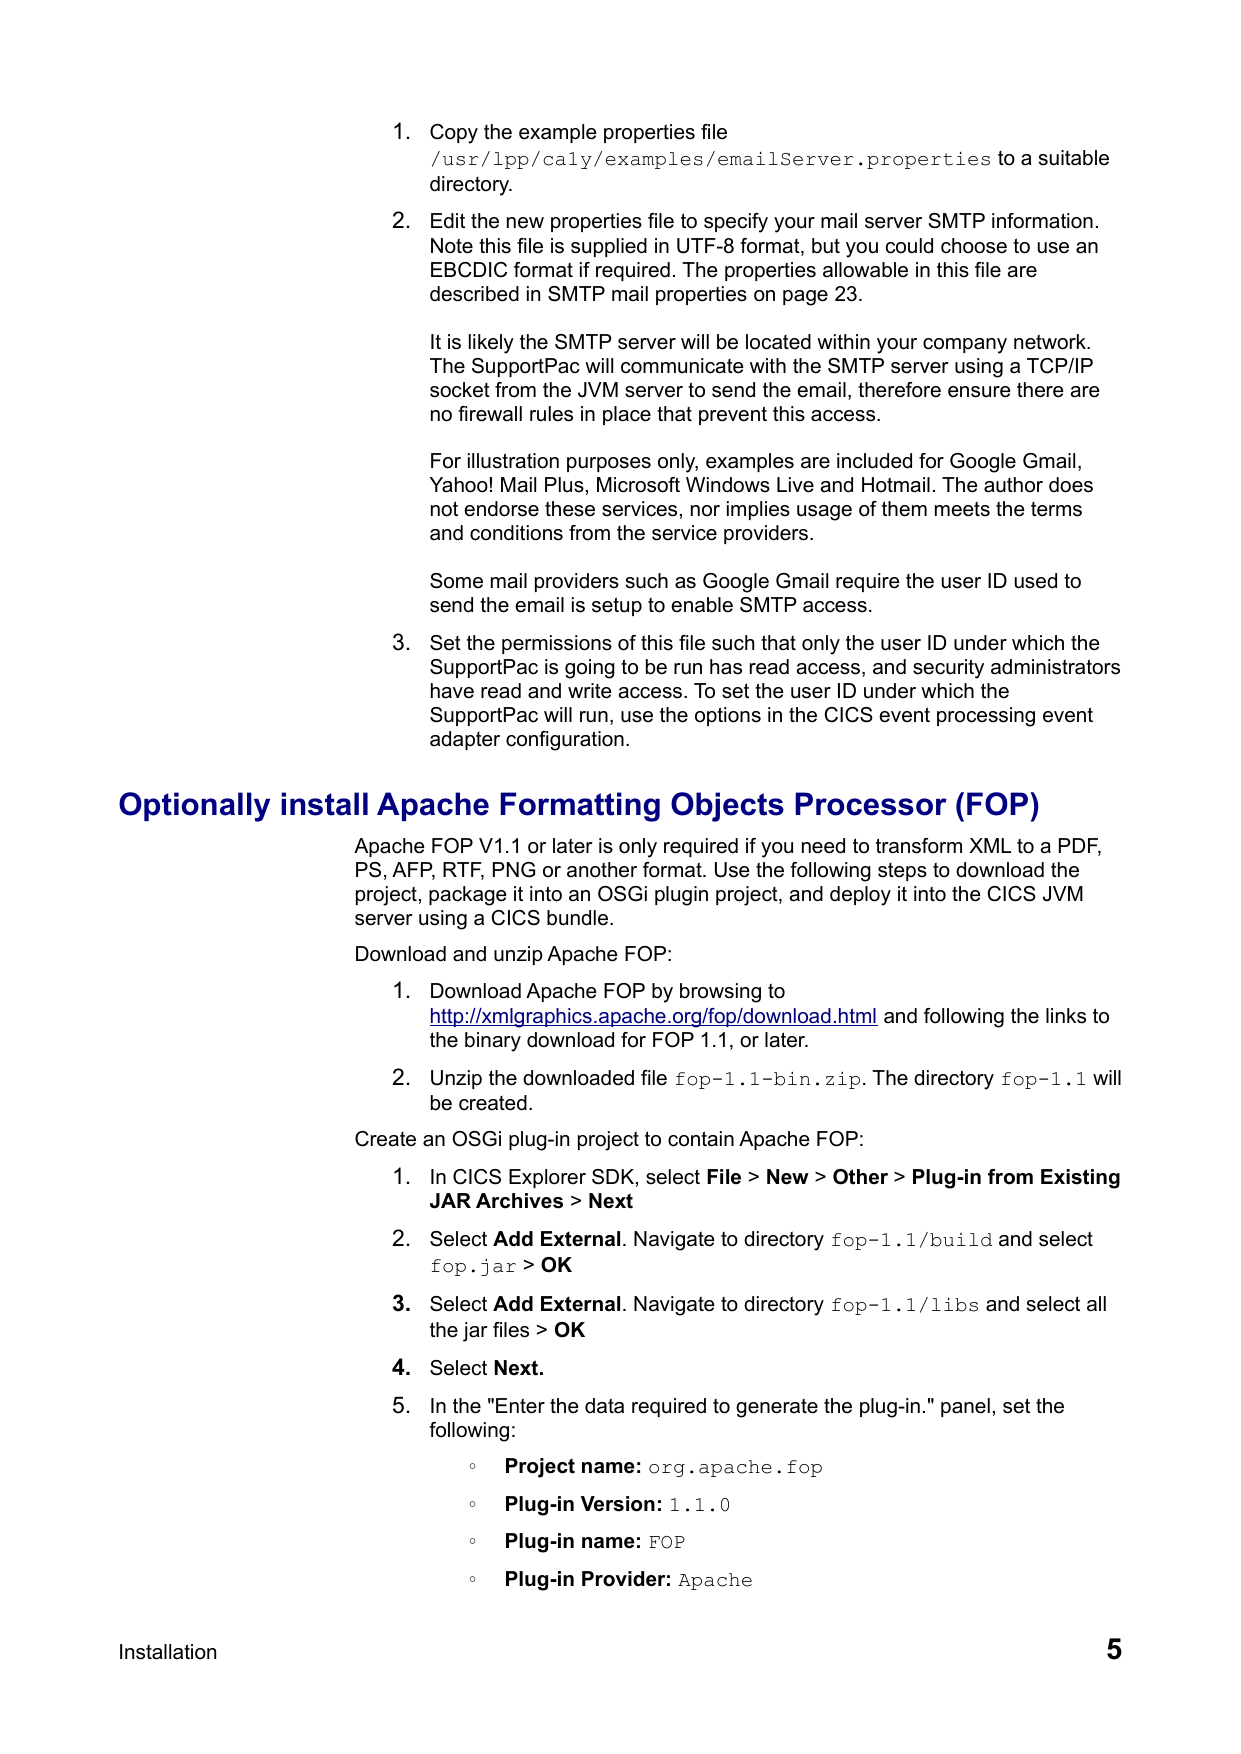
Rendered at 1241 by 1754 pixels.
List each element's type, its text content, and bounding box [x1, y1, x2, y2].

list Unzip the downloaded file fop-1.1-bin.zip. The directory fop-1.1 will be created. [392, 1063, 1122, 1115]
list Download Apache FOP by browsing to http://xmlgraphics.apache.org/fop/download.html and following the links to the binary download for FOP 1.1, or later. [392, 977, 1122, 1052]
subtitle Optionally install Apache Formatting Objects Processor (FOP) [118, 786, 1122, 822]
list Select Add External. Navigate to directory fop-1.1/build and select fop.jar > OK [392, 1225, 1122, 1278]
list In CICS Explorer SDK, select File > New > Other > Plug-in from Existing JAR Archives > Next [392, 1163, 1122, 1213]
list Project name: org.apache.fop [467, 1454, 1122, 1479]
text Apache FOP V1.1 or later is only required if you need to transform XML to a PDF, PS, AFP, RTF, PNG or another format. Use the following steps to download the project, package it into an OSGi plugin project, and deploy it into the CICS JVM server using a CICS bundle. [354, 834, 1122, 930]
list Copy the example properties file /usr/lpp/ca1y/examples/emailServer.properties to a suitable directory. [392, 118, 1122, 196]
list Select Add External. Navigate to directory fop-1.1/libs and select all the jar files > OK [392, 1290, 1122, 1342]
list Plug-in Provider: Apache [467, 1567, 1122, 1592]
list Set the permissions of this file such that only the user ID under which the SupportPac is going to be run has read access, and security administrators have read and write access. To set the user ID under which the SupportPac will run, use the options in the CICS event processing event adapter configuration. [392, 629, 1122, 751]
list Plug-in Version: 1.1.0 [467, 1491, 1122, 1517]
text Download and unzip Apache FOP: [354, 942, 1122, 966]
list Select Next. [392, 1353, 1122, 1380]
list Edit the new properties file to specify your mail server SMTP information. Note this file is supplied in UTF-8 format, but you could choose to use an EBCDIC format if required. The properties allowable in this file are described in SMTP mail properties on page 23. It is likely the SMTP server will be located within your company network. The SupportPac will communicate with the SMTP server using a TCP/IP socket from the JVM server to send the email, therefore ensure there are no firewall rules in place that prevent this access. For illustration purposes only, examples are included for Google Gmail, Yahoo! Mail Plus, Microsoft Windows Live and Hotmail. The author does not endorse these services, nor implies usage of them meets the terms and conditions from the service providers. Some mail providers such as Google Gmail require the user ID used to send the email is setup to enable SMTP access. [392, 207, 1122, 617]
list Plug-in name: FOP [467, 1529, 1122, 1555]
list In the "Enter the data required to generate the plug-in." panel, set the following: [392, 1392, 1122, 1442]
text Create an OSGi plug-in project to contain Apache FOP: [354, 1127, 1122, 1151]
